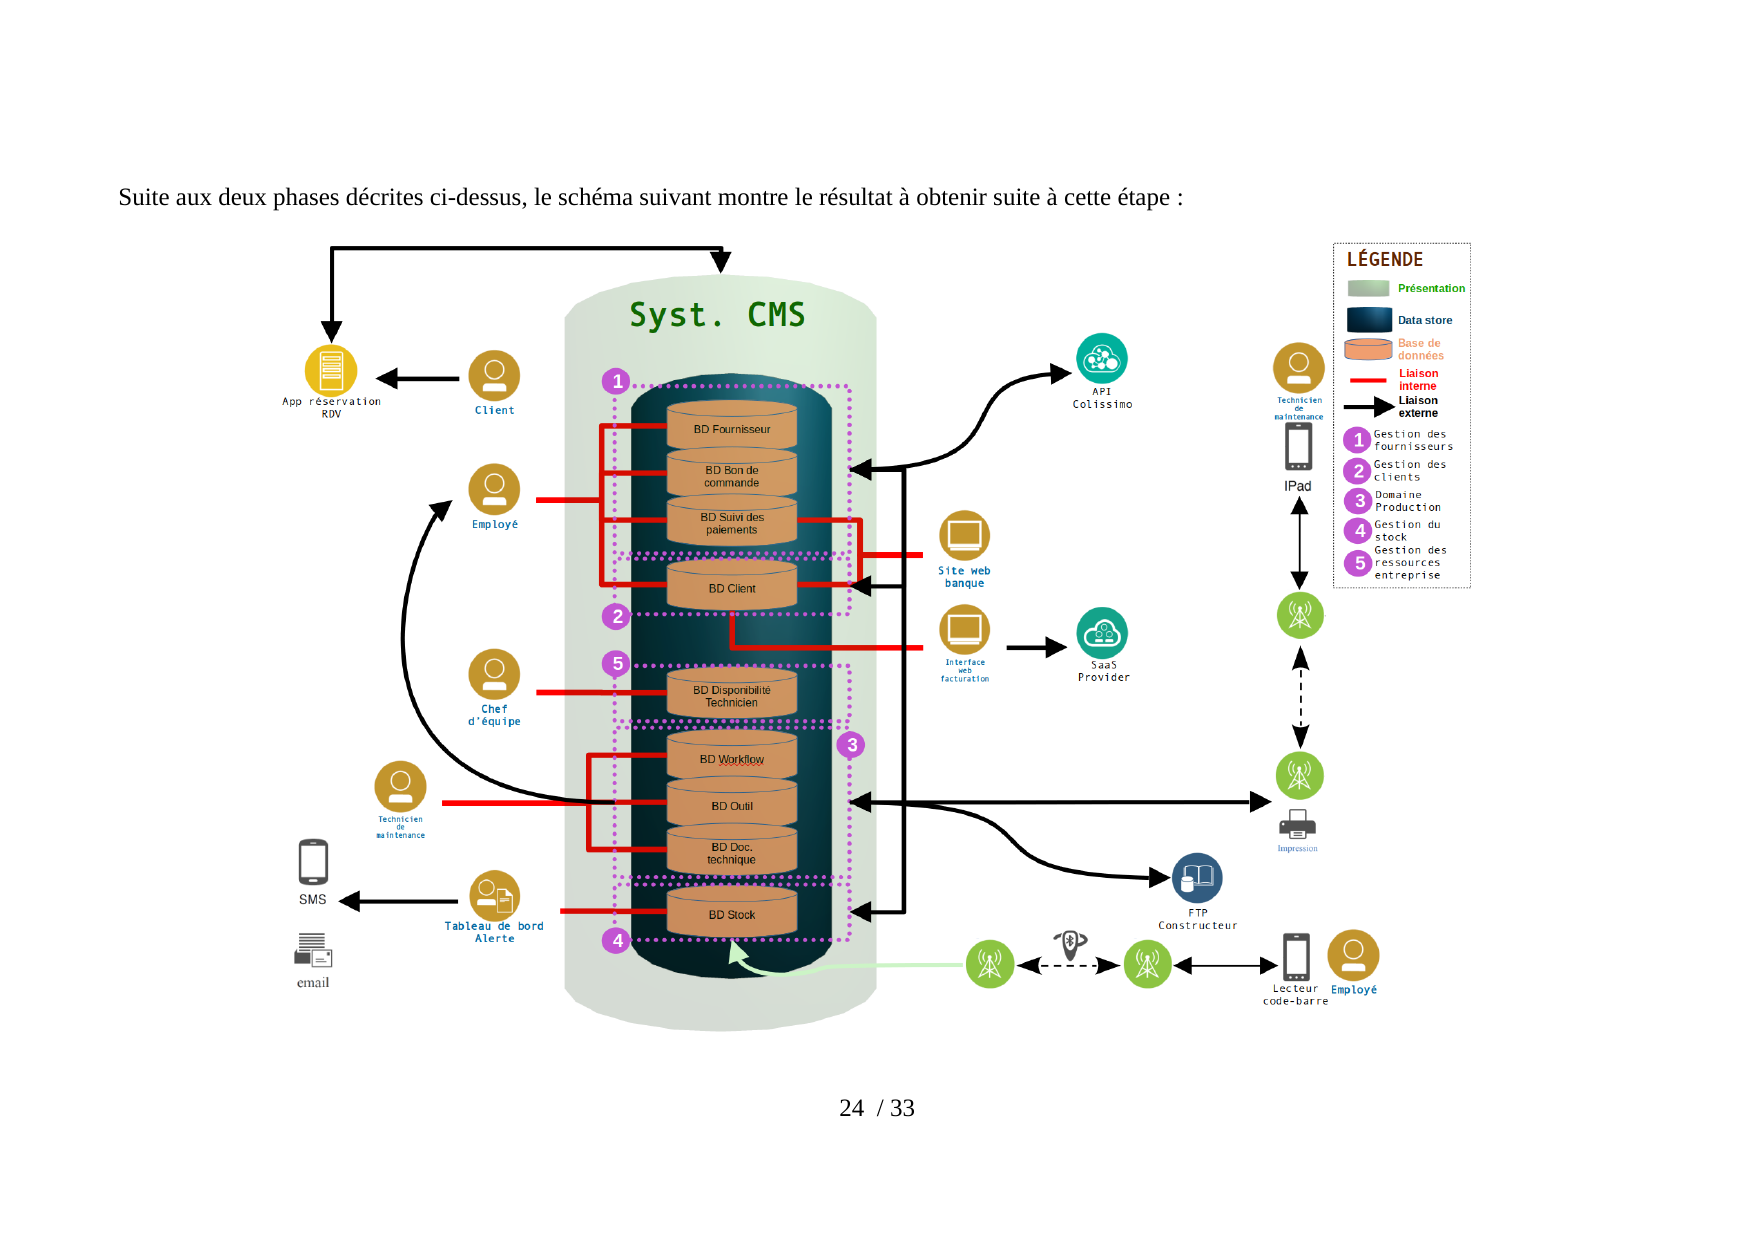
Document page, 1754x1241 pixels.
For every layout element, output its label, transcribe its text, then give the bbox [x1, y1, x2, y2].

text Suite aux deux phases décrites ci-dessus, le schéma suivant montre le résultat à obtenir suite à cette étape : [118, 182, 1636, 211]
picture [279, 238, 1475, 1038]
